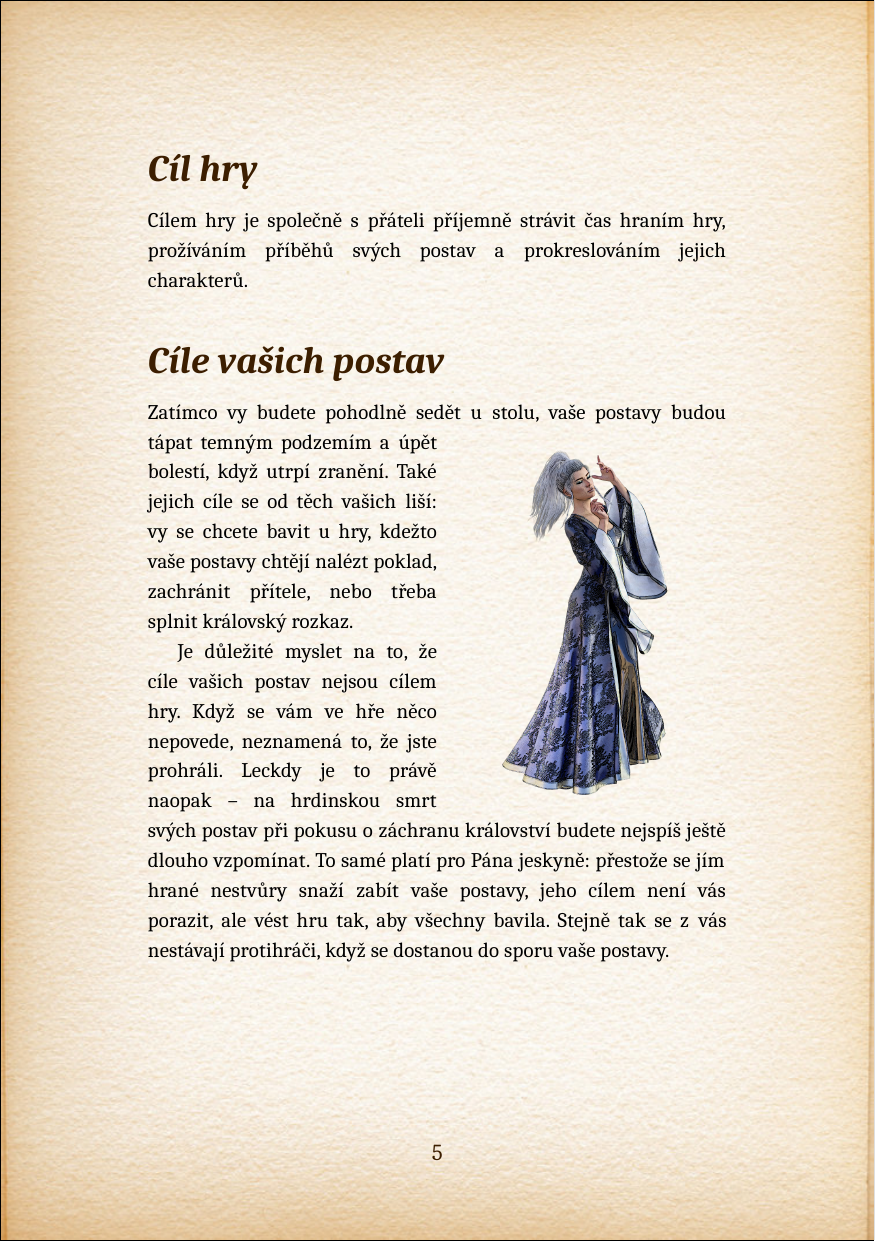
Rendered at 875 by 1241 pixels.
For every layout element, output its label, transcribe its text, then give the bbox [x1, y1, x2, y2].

text Zatímco vy budete pohodlně sedět u⁠ stolu, vaše postavy budou tápat temným podzemím a⁠ úpět bolestí, když utrpí zranění. Také jejich cíle se od těch vašich liší: vy se chcete bavit u⁠ hry, kdežto vaše postavy chtějí nalézt poklad, zachránit přítele, nebo třeba splnit královský rozkaz. Je důležité myslet na to, že cíle vašich postav nejsou cílem hry. Když se vám ve hře něco nepovede, neznamená to, že jste prohráli. Leckdy je to právě naopak – na hrdinskou smrt svých postav při pokusu o⁠ záchranu království budete nejspíš ještě dlouho vzpomínat. To samé platí pro Pána jeskyně: přestože se jím hrané nestvůry snaží zabít vaše postavy, jeho cílem není vás porazit, ale vést hru tak, aby všechny bavila. Stejně tak se z⁠ vás nestávají protihráči, když se dostanou do sporu vaše postavy. [148, 400, 726, 962]
picture [1, 1, 874, 1240]
subtitle Cíl hry [148, 148, 726, 191]
text Cílem hry je společně s⁠ přáteli příjemně strávit čas hraním hry, prožíváním příběhů svých postav a⁠ prokreslováním jejich charakterů. [148, 208, 726, 292]
subtitle Cíle vašich postav [148, 339, 726, 383]
